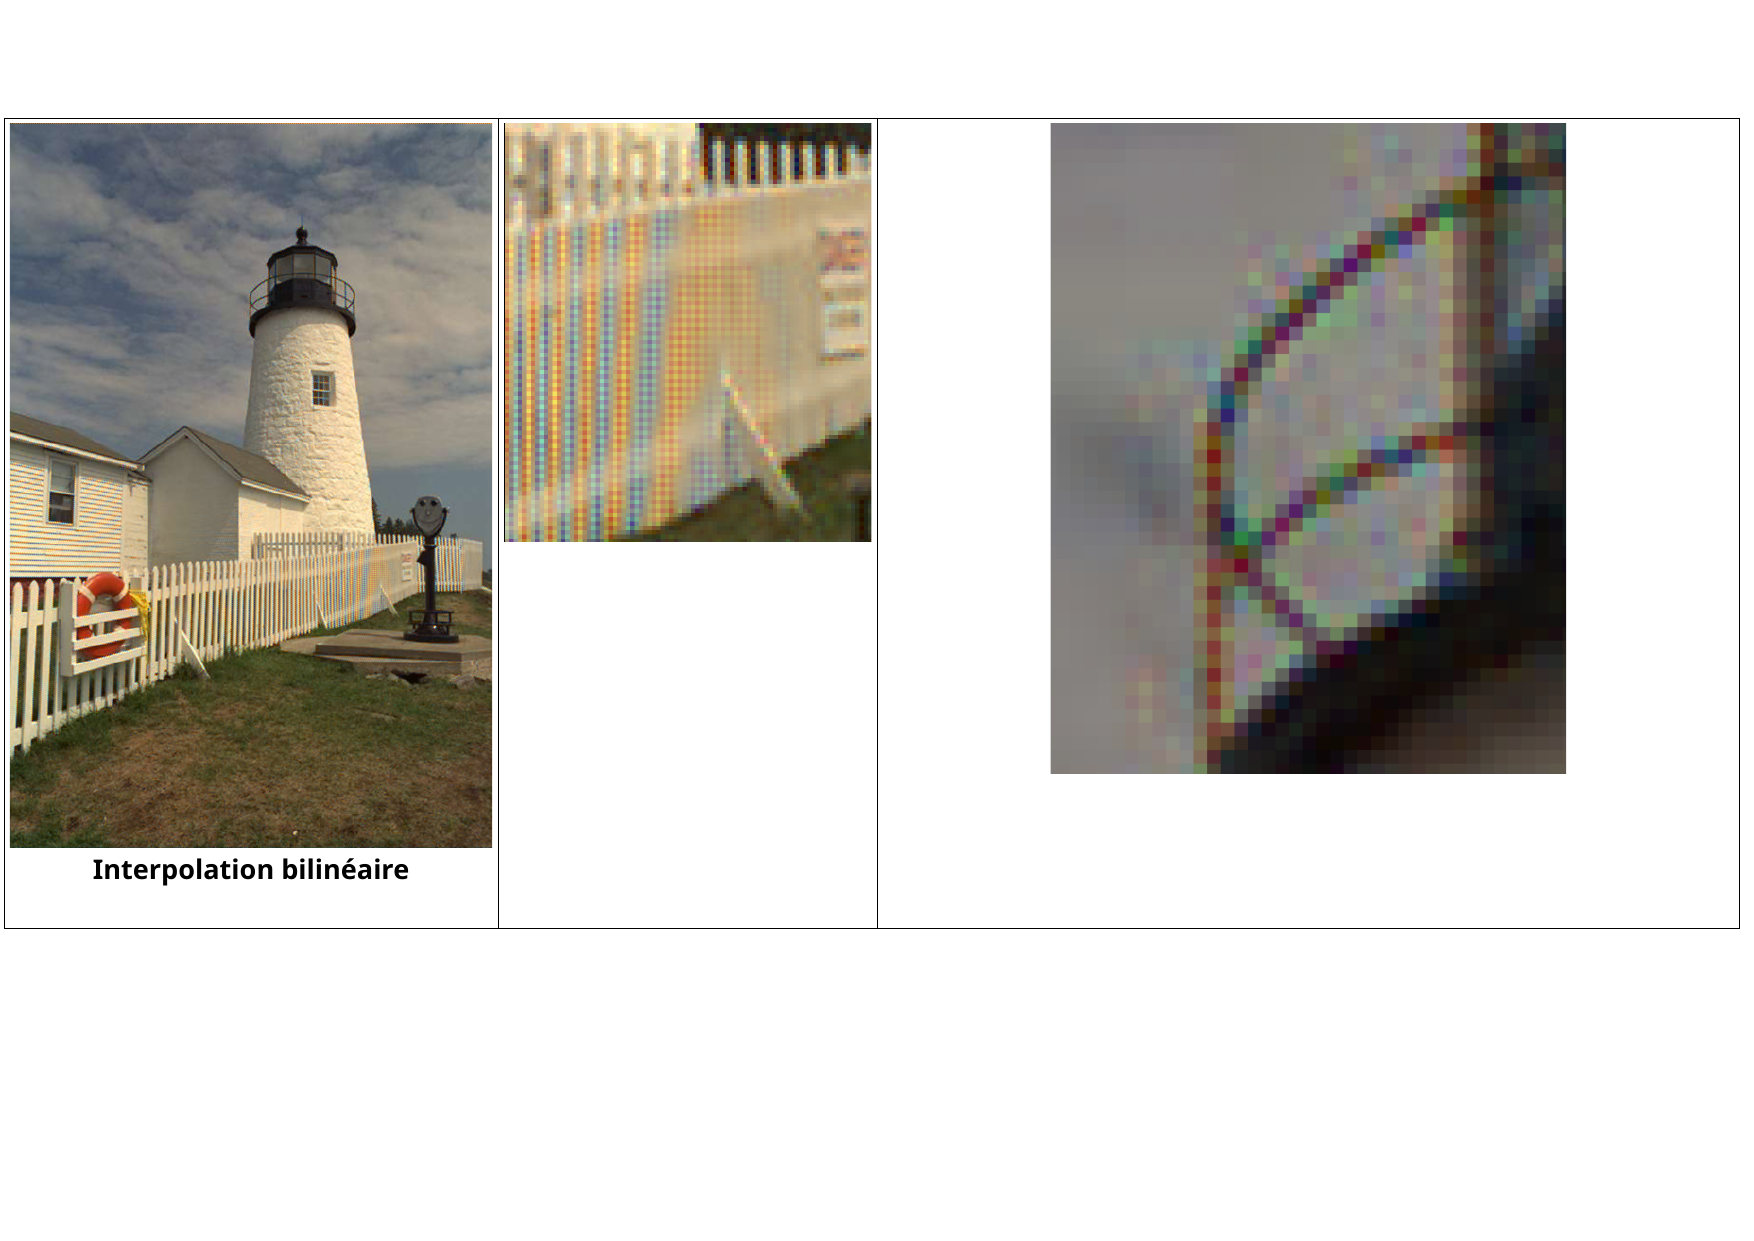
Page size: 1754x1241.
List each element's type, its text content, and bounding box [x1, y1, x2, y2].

table_cell [499, 119, 877, 928]
table_cell [878, 119, 1739, 928]
picture [9, 123, 493, 848]
table_cell Interpolation bilinéaire [5, 119, 498, 928]
picture [1050, 123, 1567, 774]
picture [503, 123, 872, 542]
